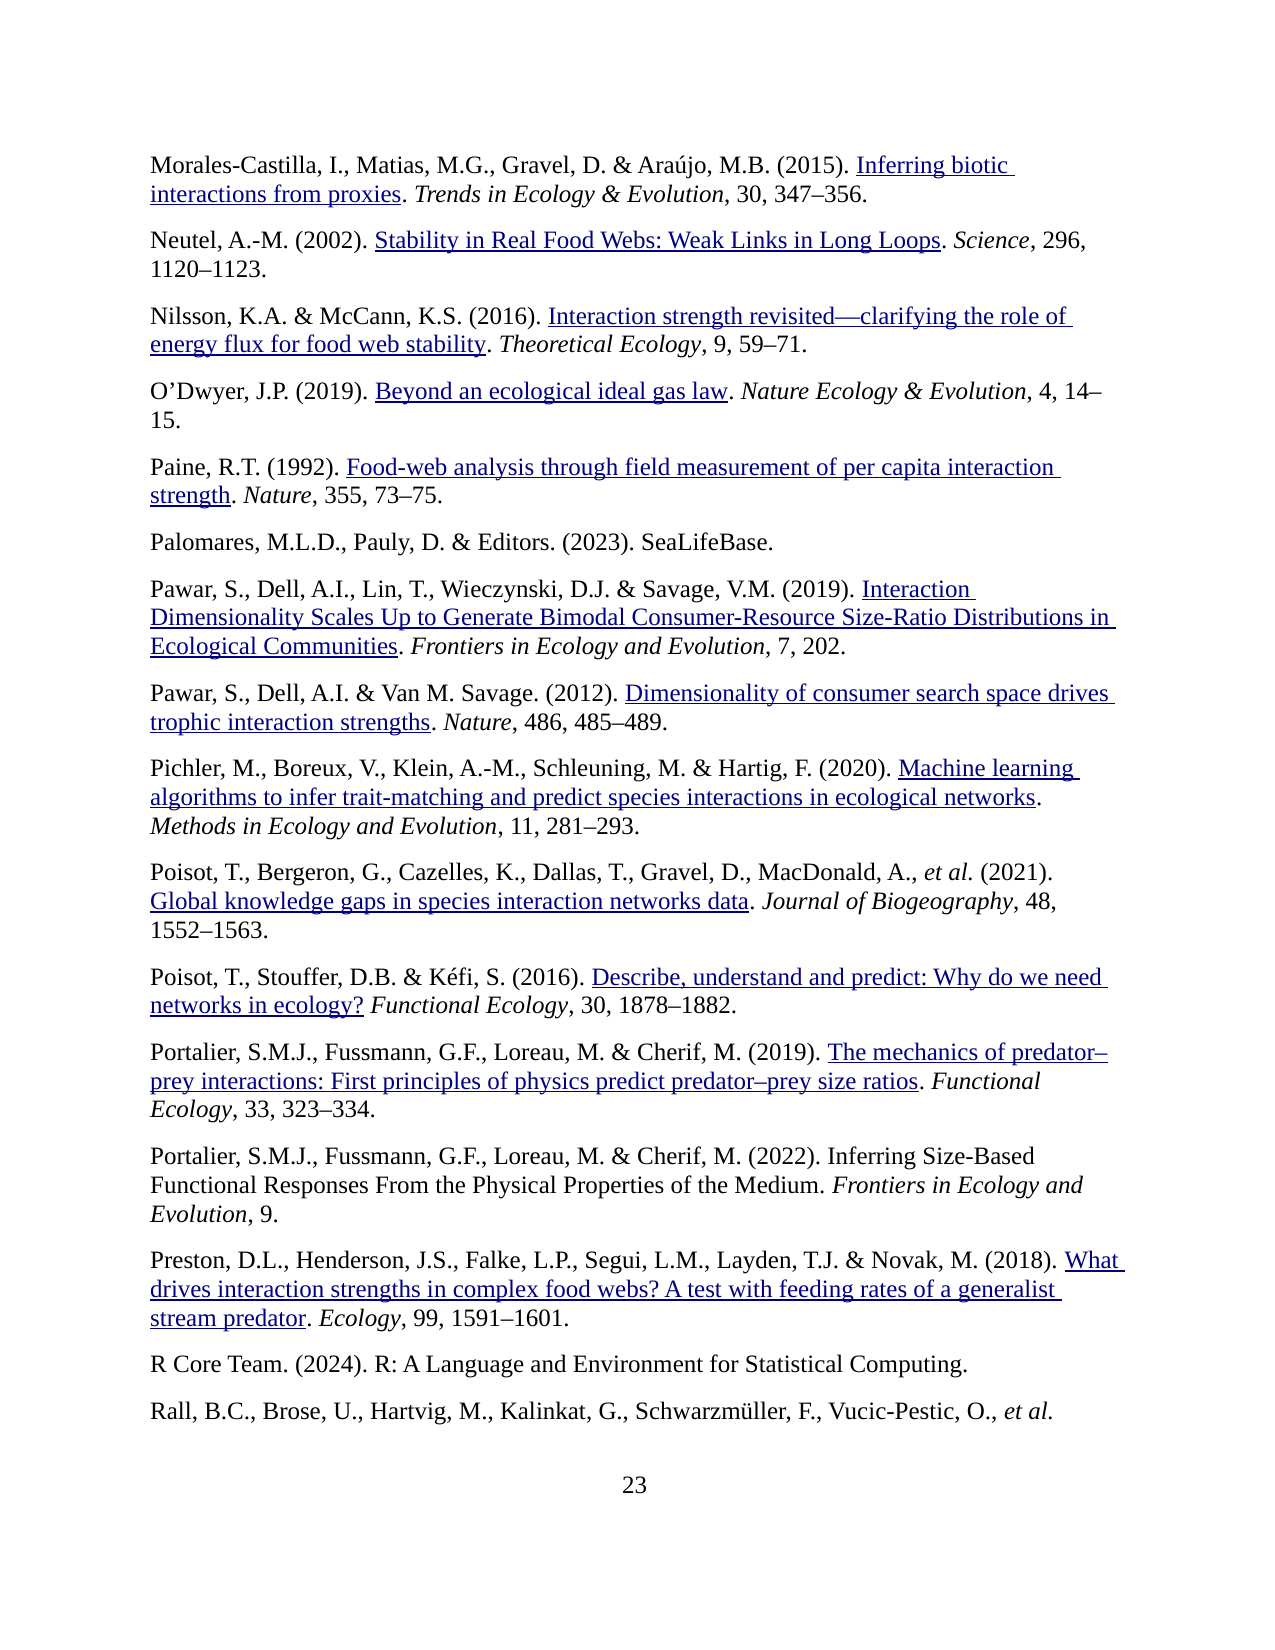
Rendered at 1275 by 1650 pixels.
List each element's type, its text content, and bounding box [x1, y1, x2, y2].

text Portalier, S.M.J., Fussmann, G.F., Loreau, M. & Cherif, M. (2019). The mechanics of predator–prey interactions: First principles of physics predict predator–prey size ratios. Functional Ecology, 33, 323–334. [150, 1037, 1125, 1123]
text Preston, D.L., Henderson, J.S., Falke, L.P., Segui, L.M., Layden, T.J. & Novak, M. (2018). What drives interaction strengths in complex food webs? A test with feeding rates of a generalist stream predator. Ecology, 99, 1591–1601. [150, 1245, 1125, 1332]
text Pawar, S., Dell, A.I., Lin, T., Wieczynski, D.J. & Savage, V.M. (2019). Interaction Dimensionality Scales Up to Generate Bimodal Consumer-Resource Size-Ratio Distributions in Ecological Communities. Frontiers in Ecology and Evolution, 7, 202. [150, 574, 1125, 660]
text Palomares, M.L.D., Pauly, D. & Editors. (2023). SeaLifeBase. [150, 527, 1125, 556]
text Neutel, A.-M. (2002). Stability in Real Food Webs: Weak Links in Long Loops. Science, 296, 1120–1123. [150, 225, 1125, 283]
text Pawar, S., Dell, A.I. & Van M. Savage. (2012). Dimensionality of consumer search space drives trophic interaction strengths. Nature, 486, 485–489. [150, 678, 1125, 735]
text Morales-Castilla, I., Matias, M.G., Gravel, D. & Araújo, M.B. (2015). Inferring biotic interactions from proxies. Trends in Ecology & Evolution, 30, 347–356. [150, 150, 1125, 207]
text Poisot, T., Stouffer, D.B. & Kéfi, S. (2016). Describe, understand and predict: Why do we need networks in ecology? Functional Ecology, 30, 1878–1882. [150, 962, 1125, 1019]
text Paine, R.T. (1992). Food-web analysis through field measurement of per capita interaction strength. Nature, 355, 73–75. [150, 452, 1125, 509]
text Poisot, T., Bergeron, G., Cazelles, K., Dallas, T., Gravel, D., MacDonald, A., et al. (2021). Global knowledge gaps in species interaction networks data. Journal of Biogeography, 48, 1552–1563. [150, 857, 1125, 944]
text O’Dwyer, J.P. (2019). Beyond an ecological ideal gas law. Nature Ecology & Evolution, 4, 14–15. [150, 376, 1125, 434]
text R Core Team. (2024). R: A Language and Environment for Statistical Computing. [150, 1349, 1125, 1378]
text Pichler, M., Boreux, V., Klein, A.-M., Schleuning, M. & Hartig, F. (2020). Machine learning algorithms to infer trait-matching and predict species interactions in ecological networks. Methods in Ecology and Evolution, 11, 281–293. [150, 753, 1125, 839]
text Rall, B.C., Brose, U., Hartvig, M., Kalinkat, G., Schwarzmüller, F., Vucic-Pestic, O., et al. [150, 1396, 1125, 1425]
text Nilsson, K.A. & McCann, K.S. (2016). Interaction strength revisited—clarifying the role of energy flux for food web stability. Theoretical Ecology, 9, 59–71. [150, 301, 1125, 358]
text Portalier, S.M.J., Fussmann, G.F., Loreau, M. & Cherif, M. (2022). Inferring Size-Based Functional Responses From the Physical Properties of the Medium. Frontiers in Ecology and Evolution, 9. [150, 1141, 1125, 1227]
